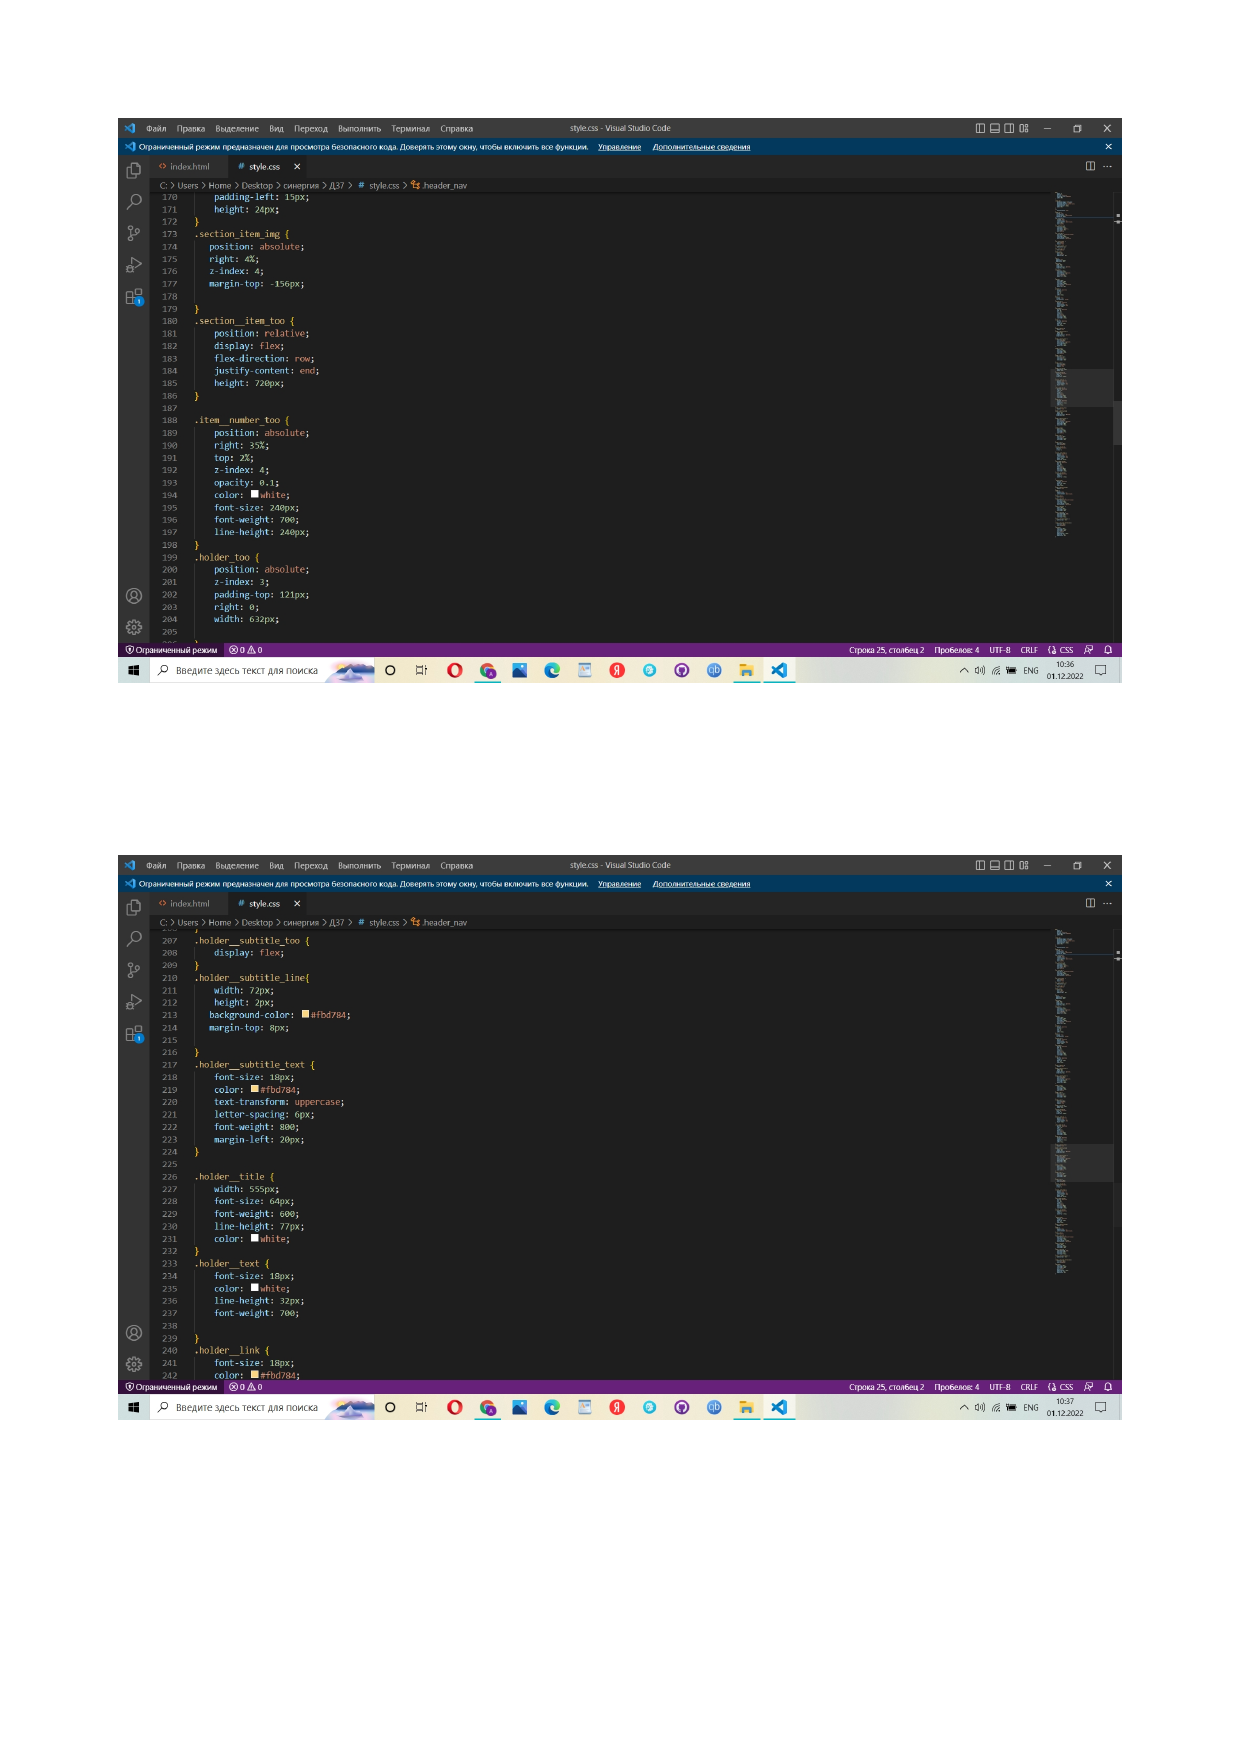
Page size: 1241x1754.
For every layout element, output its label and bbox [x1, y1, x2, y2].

picture [118, 855, 1122, 1420]
picture [118, 118, 1122, 683]
